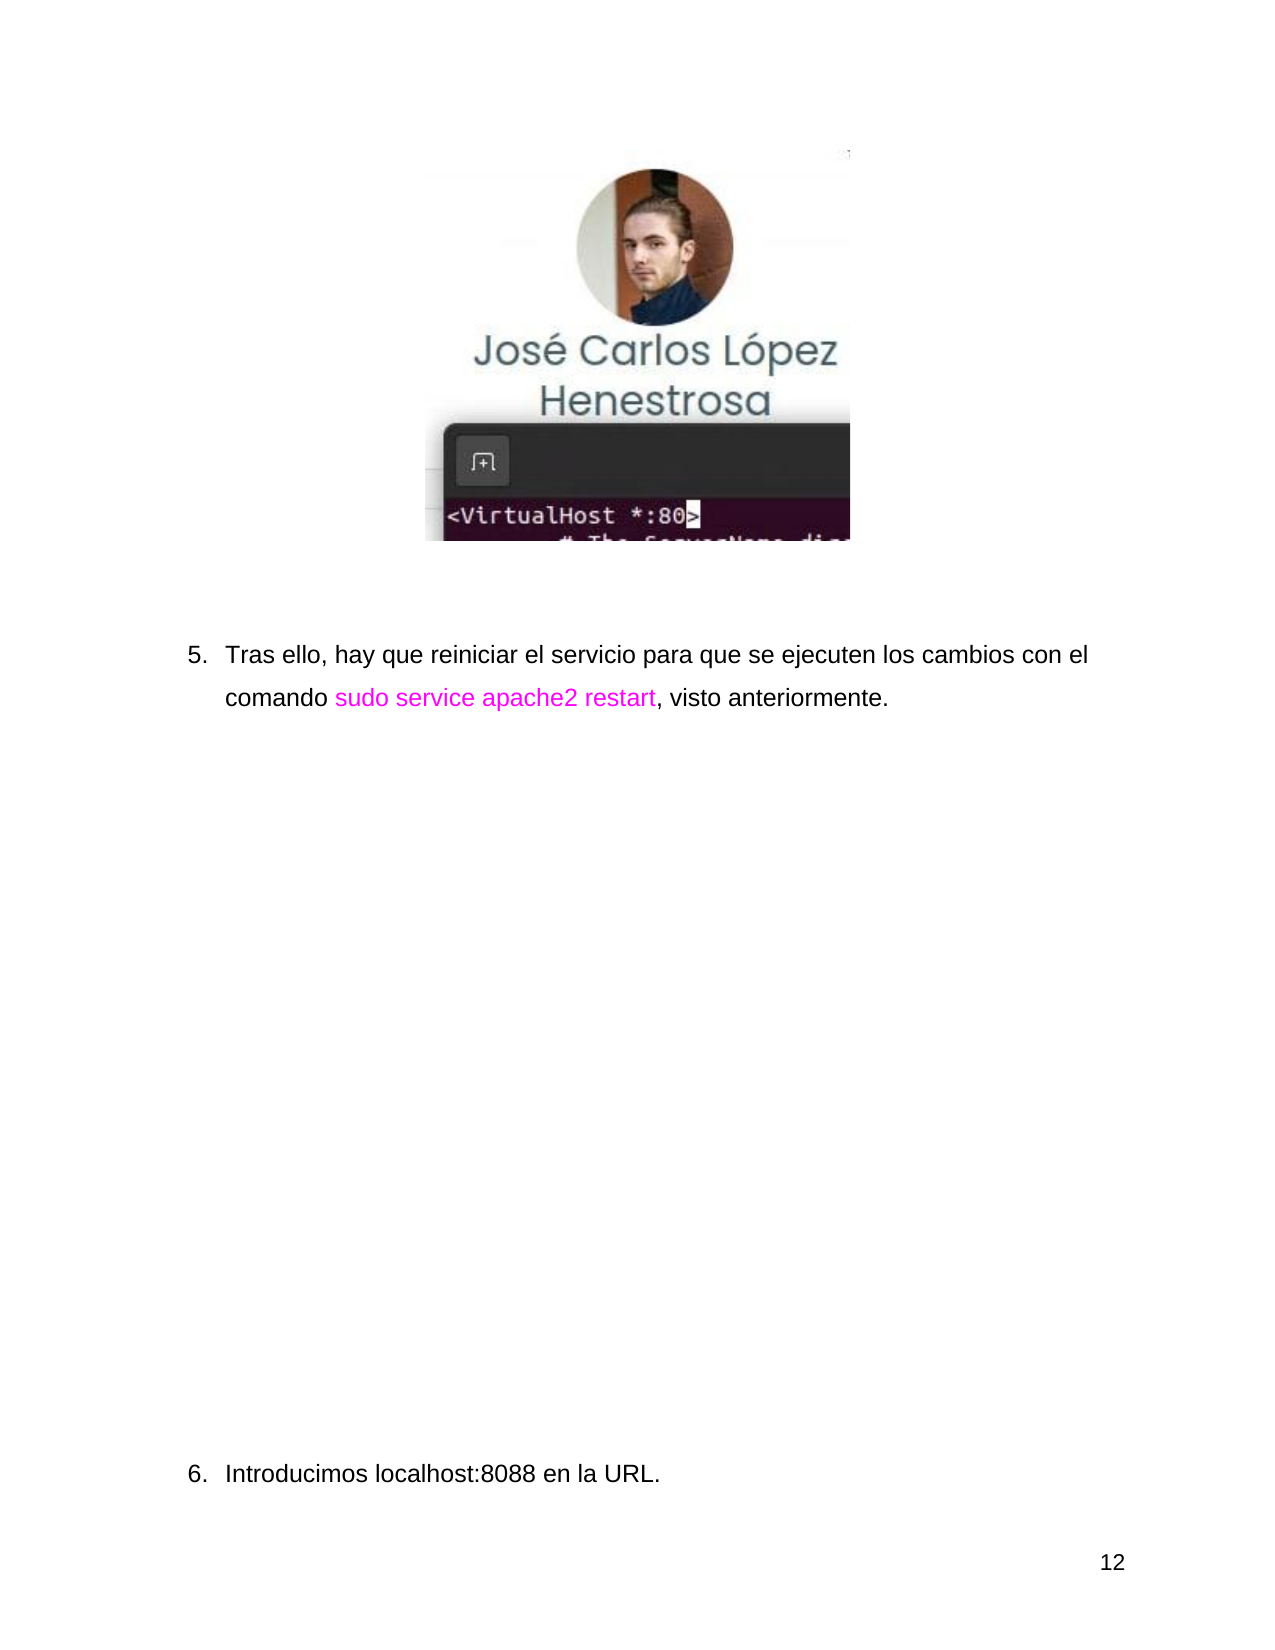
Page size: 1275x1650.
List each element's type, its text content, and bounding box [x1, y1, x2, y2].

list Introducimos localhost:8088 en la URL. [187, 1459, 1125, 1488]
list Tras ello, hay que reiniciar el servicio para que se ejecuten los cambios con el comando sudo service apache2 restart, visto anteriormente. [187, 640, 1125, 712]
picture [425, 150, 851, 541]
